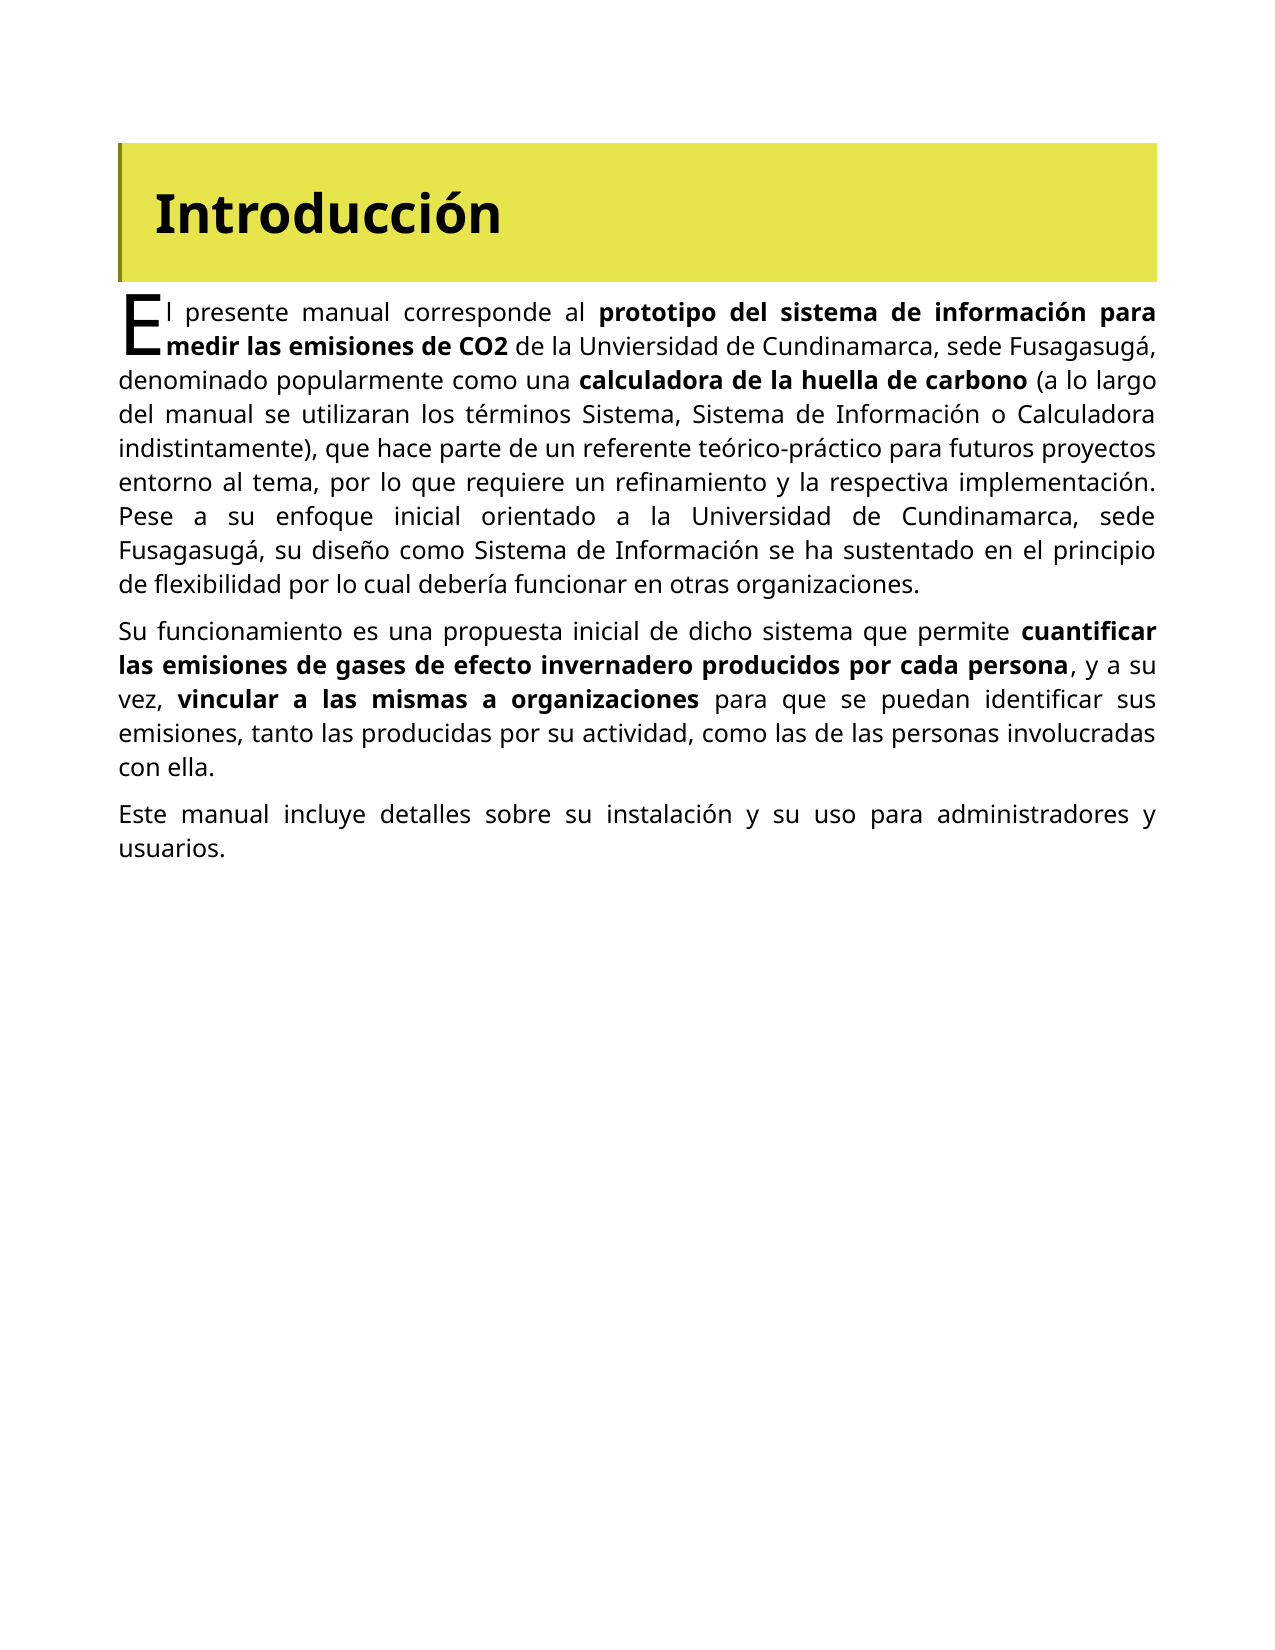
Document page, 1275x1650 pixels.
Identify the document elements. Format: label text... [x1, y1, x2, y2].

text Su funcionamiento es una propuesta inicial de dicho sistema que permite cuantificar las emisiones de gases de efecto invernadero producidos por cada persona, y a su vez, vincular a las mismas a organizaciones para que se puedan identificar sus emisiones, tanto las producidas por su actividad, como las de las personas involucradas con ella. [118, 613, 1157, 784]
subtitle Introducción [122, 143, 1157, 282]
text El presente manual corresponde al prototipo del sistema de información para medir las emisiones de CO2 de la Unviersidad de Cundinamarca, sede Fusagasugá, denominado popularmente como una calculadora de la huella de carbono (a lo largo del manual se utilizaran los términos Sistema, Sistema de Información o Calculadora indistintamente), que hace parte de un referente teórico-práctico para futuros proyectos entorno al tema, por lo que requiere un refinamiento y la respectiva implementación. Pese a su enfoque inicial orientado a la Universidad de Cundinamarca, sede Fusagasugá, su diseño como Sistema de Información se ha sustentado en el principio de flexibilidad por lo cual debería funcionar en otras organizaciones. [118, 294, 1157, 601]
text Este manual incluye detalles sobre su instalación y su uso para administradores y usuarios. [118, 796, 1157, 864]
